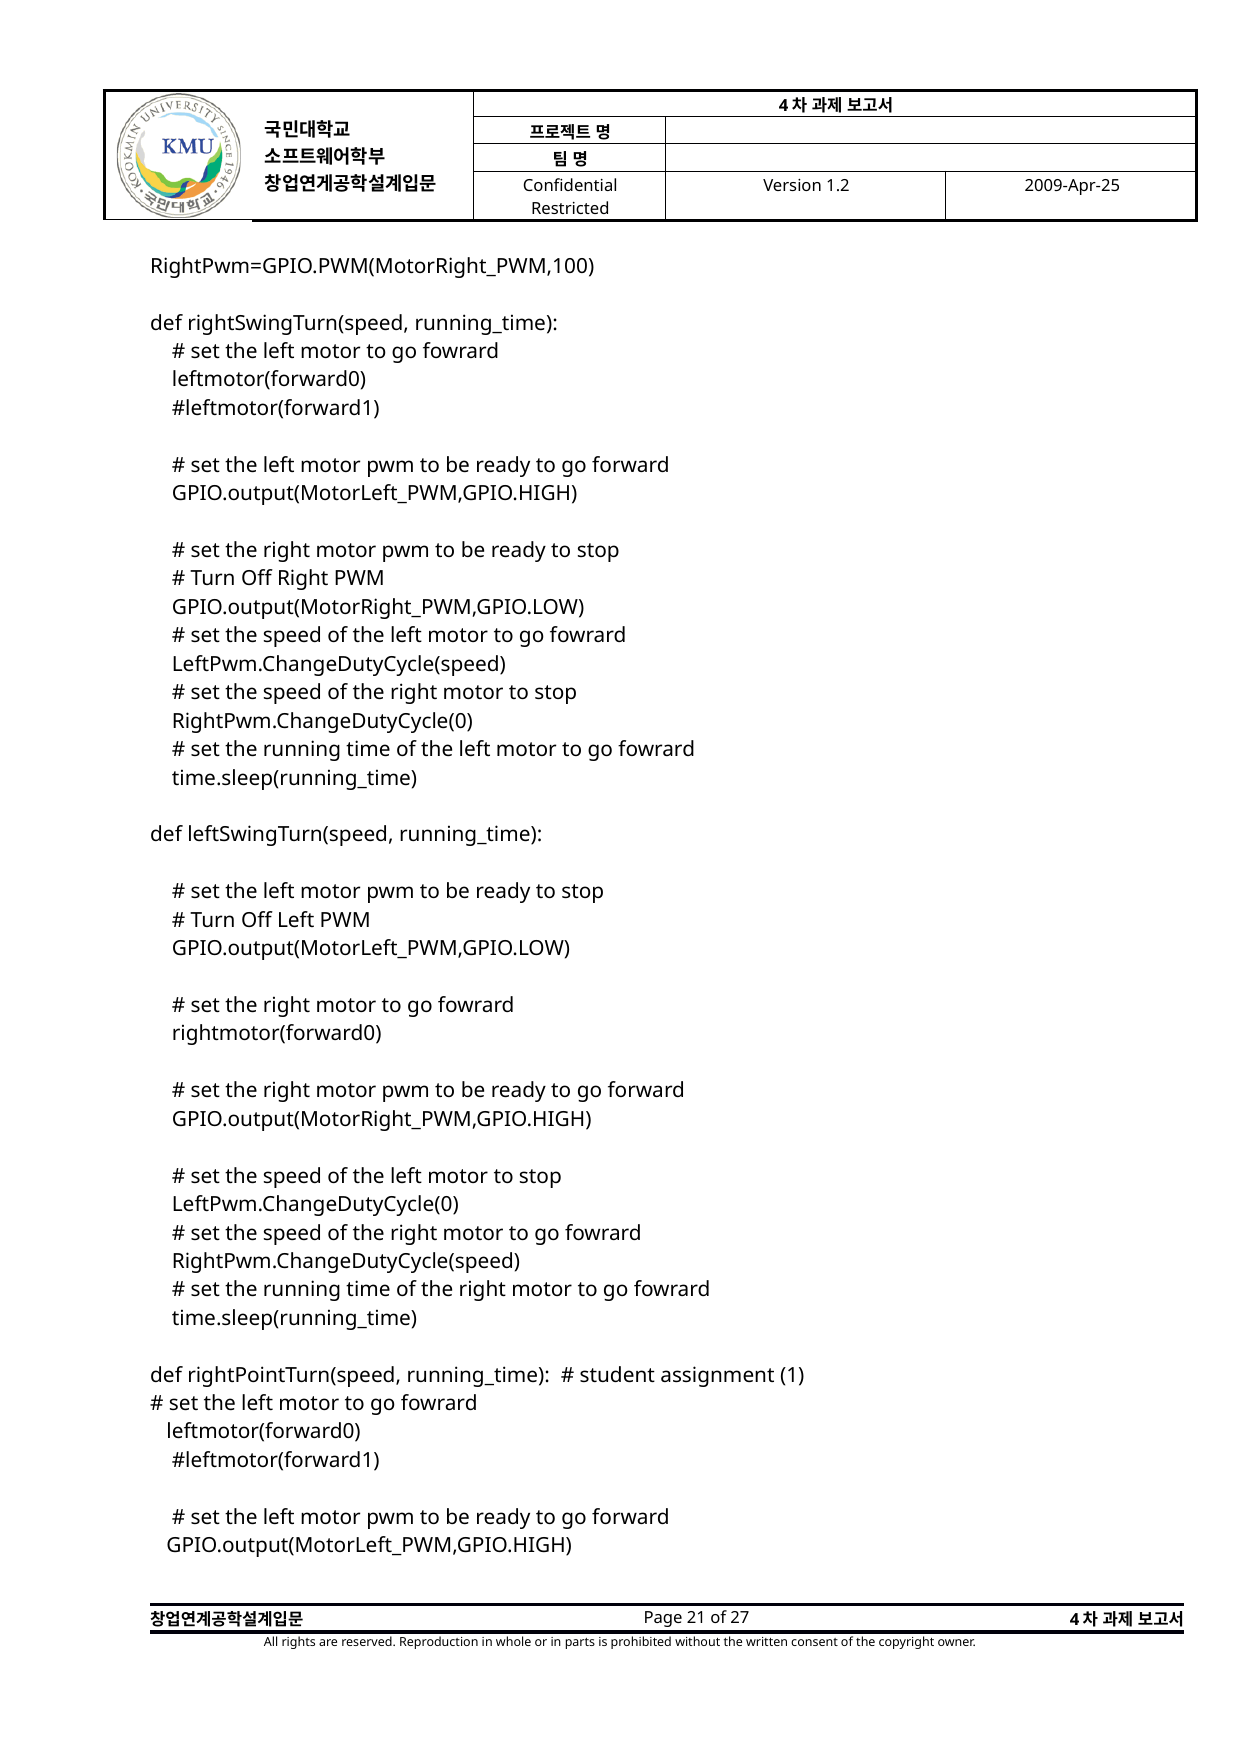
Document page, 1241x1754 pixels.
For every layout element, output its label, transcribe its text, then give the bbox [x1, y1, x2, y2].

text LeftPwm.ChangeDutyCycle(0) [150, 1189, 1090, 1218]
text RightPwm.ChangeDutyCycle(0) [150, 706, 1090, 734]
text GPIO.output(MotorRight_PWM,GPIO.HIGH) [150, 1104, 1090, 1132]
text rightmotor(forward0) [150, 1018, 1090, 1047]
text GPIO.output(MotorLeft_PWM,GPIO.HIGH) [150, 1530, 1090, 1559]
text # set the left motor pwm to be ready to stop [150, 876, 1090, 905]
text def leftSwingTurn(speed, running_time): [150, 819, 1090, 848]
text # set the left motor pwm to be ready to go forward [150, 450, 1090, 478]
text GPIO.output(MotorRight_PWM,GPIO.LOW) [150, 592, 1090, 620]
text LeftPwm.ChangeDutyCycle(speed) [150, 649, 1090, 677]
text # set the running time of the left motor to go fowrard [150, 734, 1090, 763]
text time.sleep(running_time) [150, 763, 1090, 791]
text # set the speed of the right motor to stop [150, 677, 1090, 706]
text #leftmotor(forward1) [150, 1445, 1090, 1473]
text def rightPointTurn(speed, running_time): # student assignment (1) [150, 1360, 1090, 1388]
text # set the right motor pwm to be ready to go forward [150, 1075, 1090, 1104]
text GPIO.output(MotorLeft_PWM,GPIO.HIGH) [150, 478, 1090, 507]
text # set the right motor pwm to be ready to stop [150, 535, 1090, 563]
text # set the left motor to go fowrard [150, 336, 1090, 364]
text RightPwm=GPIO.PWM(MotorRight_PWM,100) [150, 251, 1090, 279]
text # Turn Off Right PWM [150, 563, 1090, 592]
text # set the speed of the left motor to go fowrard [150, 620, 1090, 649]
text # set the speed of the right motor to go fowrard [150, 1218, 1090, 1246]
text # Turn Off Left PWM [150, 905, 1090, 933]
text time.sleep(running_time) [150, 1303, 1090, 1331]
text leftmotor(forward0) [150, 364, 1090, 393]
text def rightSwingTurn(speed, running_time): [150, 308, 1090, 336]
text RightPwm.ChangeDutyCycle(speed) [150, 1246, 1090, 1274]
text # set the running time of the right motor to go fowrard [150, 1274, 1090, 1303]
text # set the left motor pwm to be ready to go forward [150, 1502, 1090, 1530]
text # set the right motor to go fowrard [150, 990, 1090, 1018]
text # set the speed of the left motor to stop [150, 1161, 1090, 1189]
text GPIO.output(MotorLeft_PWM,GPIO.LOW) [150, 933, 1090, 962]
text #leftmotor(forward1) [150, 393, 1090, 421]
text leftmotor(forward0) [150, 1417, 1090, 1445]
text # set the left motor to go fowrard [150, 1388, 1090, 1417]
